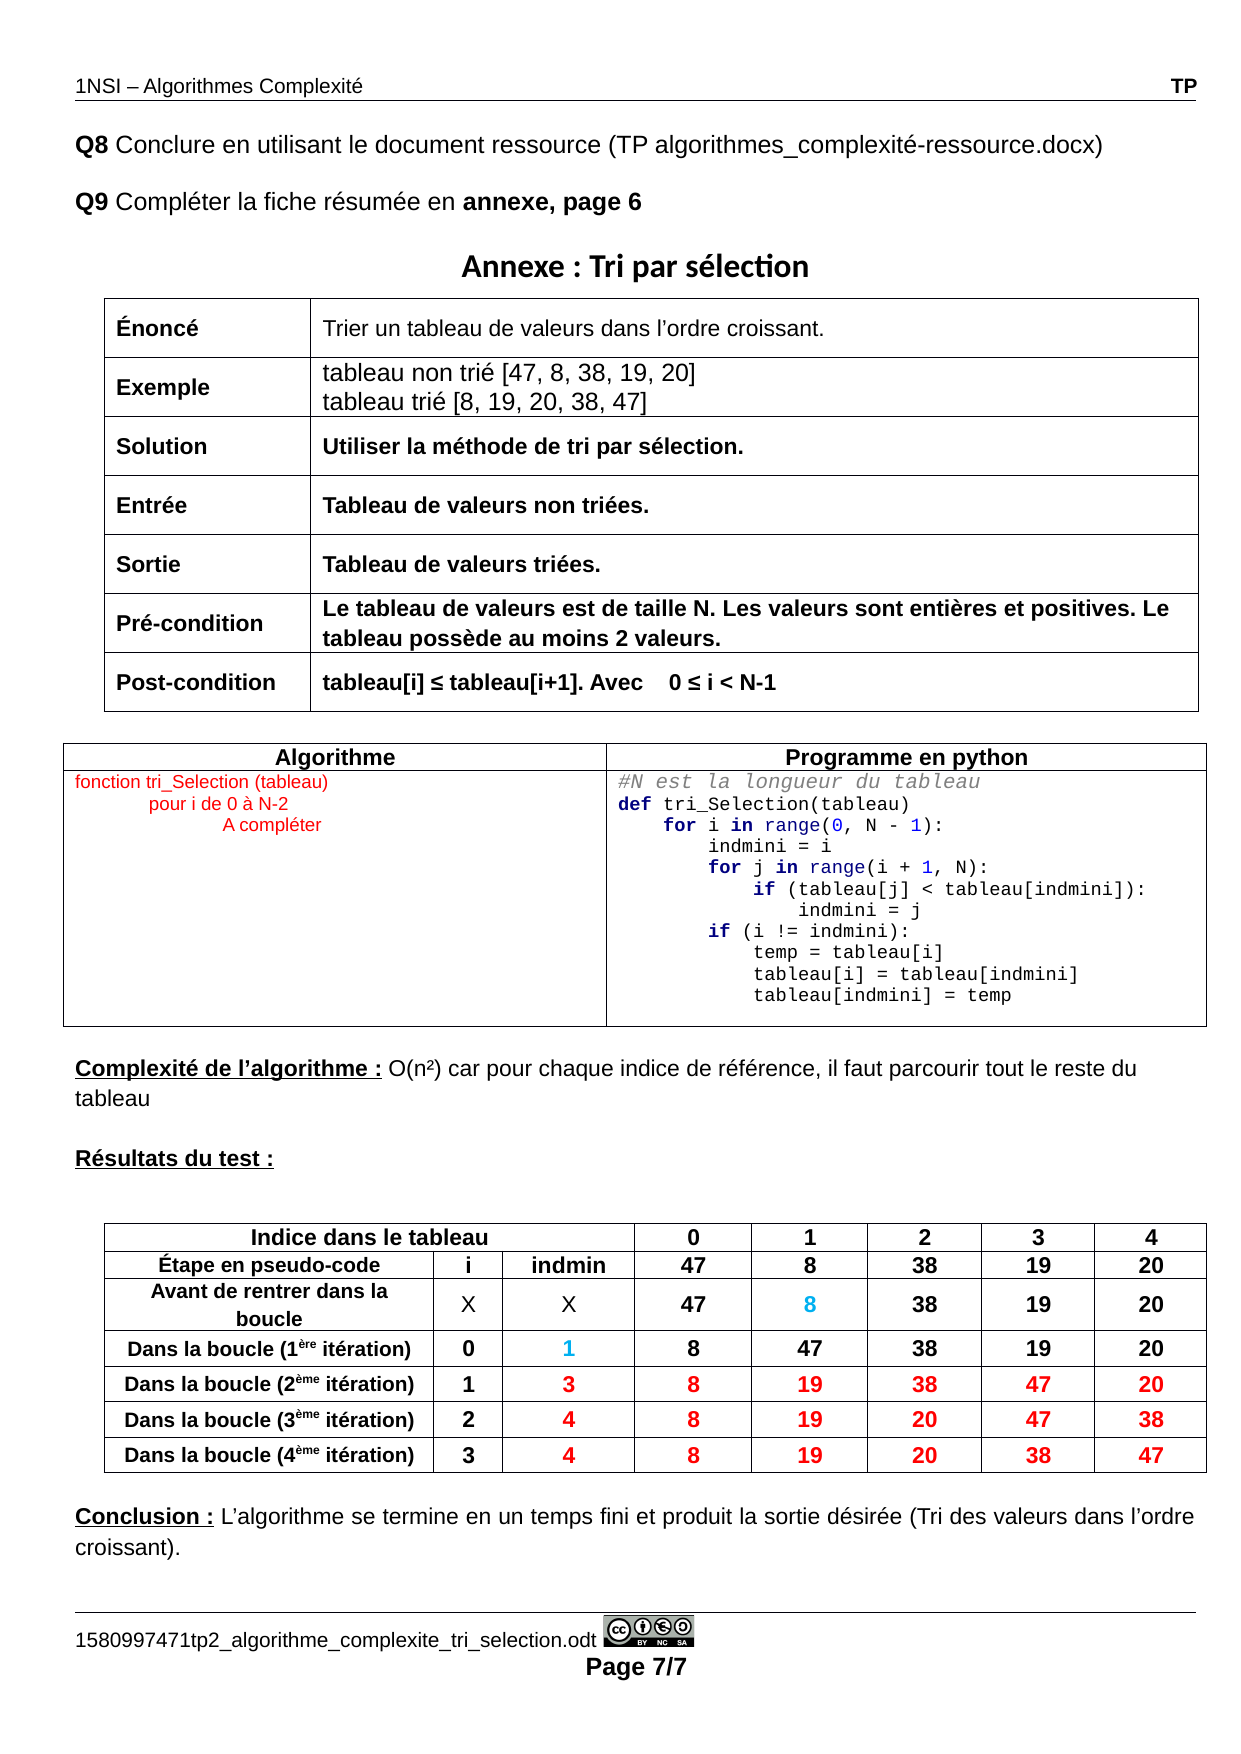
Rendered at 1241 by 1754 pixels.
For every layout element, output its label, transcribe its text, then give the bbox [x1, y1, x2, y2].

table_cell 8 [635, 1438, 751, 1472]
table_cell Étape en pseudo-code [105, 1252, 433, 1278]
table_cell #N est la longueur du tableau def tri_Selection(tableau) for i in range(0, N - 1): indmini = i for j in range(i + 1, N): if (tableau[j] < tableau[indmini]): indmini = j if (i != indmini): temp = tableau[i] tableau[i] = tableau[indmini] tableau[indmini] = temp [607, 771, 1206, 1026]
table_cell Post-condition [105, 653, 310, 711]
table_cell Le tableau de valeurs est de taille N. Les valeurs sont entières et positives. Le tableau possède au moins 2 valeurs. [311, 594, 1198, 652]
table_cell 8 [752, 1279, 867, 1330]
table_cell Tableau de valeurs non triées. [311, 476, 1198, 534]
text Q9 Compléter la fiche résumée en annexe, page 6 [75, 187, 1196, 216]
table_cell 47 [752, 1331, 867, 1366]
table_cell Dans la boucle (4ème itération) [105, 1438, 433, 1472]
table_header 2 [868, 1224, 981, 1251]
table_cell 19 [752, 1438, 867, 1472]
table_cell X [434, 1279, 502, 1330]
table_cell Dans la boucle (3ème itération) [105, 1402, 433, 1437]
text Complexité de l’algorithme : O(n²) car pour chaque indice de référence, il faut parcourir tout le reste du tableau [75, 1055, 1196, 1111]
table_cell 1 [503, 1331, 634, 1366]
table_cell 20 [1095, 1367, 1206, 1401]
table_cell 8 [635, 1402, 751, 1437]
table_cell Exemple [105, 358, 310, 416]
table_cell 19 [982, 1279, 1094, 1330]
text Conclusion : L’algorithme se termine en un temps fini et produit la sortie désirée (Tri des valeurs dans l’ordre croissant). [75, 1503, 1196, 1560]
table_cell 4 [503, 1402, 634, 1437]
text Résultats du test : [75, 1145, 1196, 1172]
table_header 1 [752, 1224, 867, 1251]
picture [603, 1615, 695, 1647]
table_cell 38 [868, 1279, 981, 1330]
table_header Algorithme [64, 744, 606, 770]
table_cell Avant de rentrer dans la boucle [105, 1279, 433, 1330]
table_cell 20 [1095, 1279, 1206, 1330]
table_cell indmin [503, 1252, 634, 1278]
table_cell Dans la boucle (2ème itération) [105, 1367, 433, 1401]
table_cell 38 [982, 1438, 1094, 1472]
table_header Programme en python [607, 744, 1206, 770]
table_cell 1 [434, 1367, 502, 1401]
table_cell Utiliser la méthode de tri par sélection. [311, 417, 1198, 475]
table_cell 8 [635, 1331, 751, 1366]
table_cell Dans la boucle (1ère itération) [105, 1331, 433, 1366]
table_cell tableau[i] ≤ tableau[i+1]. Avec 0 ≤ i < N-1 [311, 653, 1198, 711]
table_cell 19 [752, 1402, 867, 1437]
table_cell 38 [868, 1252, 981, 1278]
table_cell Tableau de valeurs triées. [311, 535, 1198, 593]
table_cell X [503, 1279, 634, 1330]
list Annexe : Tri par sélection [75, 244, 1196, 285]
table_cell 3 [503, 1367, 634, 1401]
table_header Énoncé [105, 299, 310, 357]
table_cell 47 [1095, 1438, 1206, 1472]
table_cell 20 [1095, 1331, 1206, 1366]
table_header 4 [1095, 1224, 1206, 1251]
table_cell 47 [635, 1252, 751, 1278]
table_cell 19 [982, 1252, 1094, 1278]
table_cell 38 [1095, 1402, 1206, 1437]
table_cell 0 [434, 1331, 502, 1366]
table_header Trier un tableau de valeurs dans l’ordre croissant. [311, 299, 1198, 357]
table_header 0 [635, 1224, 751, 1251]
text Q8 Conclure en utilisant le document ressource (TP algorithmes_complexité-ressource.docx) [75, 129, 1196, 158]
table_cell 4 [503, 1438, 634, 1472]
table_cell 8 [635, 1367, 751, 1401]
table_cell i [434, 1252, 502, 1278]
table_cell 47 [982, 1367, 1094, 1401]
table_cell Entrée [105, 476, 310, 534]
table_cell Solution [105, 417, 310, 475]
table_cell 2 [434, 1402, 502, 1437]
table_cell 3 [434, 1438, 502, 1472]
table_cell 19 [982, 1331, 1094, 1366]
table_header 3 [982, 1224, 1094, 1251]
table_cell 38 [868, 1367, 981, 1401]
table_cell 20 [868, 1438, 981, 1472]
table_cell 47 [982, 1402, 1094, 1437]
table_cell tableau non trié [47, 8, 38, 19, 20] tableau trié [8, 19, 20, 38, 47] [311, 358, 1198, 416]
table_cell Pré-condition [105, 594, 310, 652]
table_cell 19 [752, 1367, 867, 1401]
table_cell Sortie [105, 535, 310, 593]
table_cell 20 [868, 1402, 981, 1437]
table_cell 38 [868, 1331, 981, 1366]
table_cell fonction tri_Selection (tableau) pour i de 0 à N-2 A compléter [64, 771, 606, 1026]
table_cell 20 [1095, 1252, 1206, 1278]
table_cell 8 [752, 1252, 867, 1278]
table_header Indice dans le tableau [105, 1224, 634, 1251]
table_cell 47 [635, 1279, 751, 1330]
